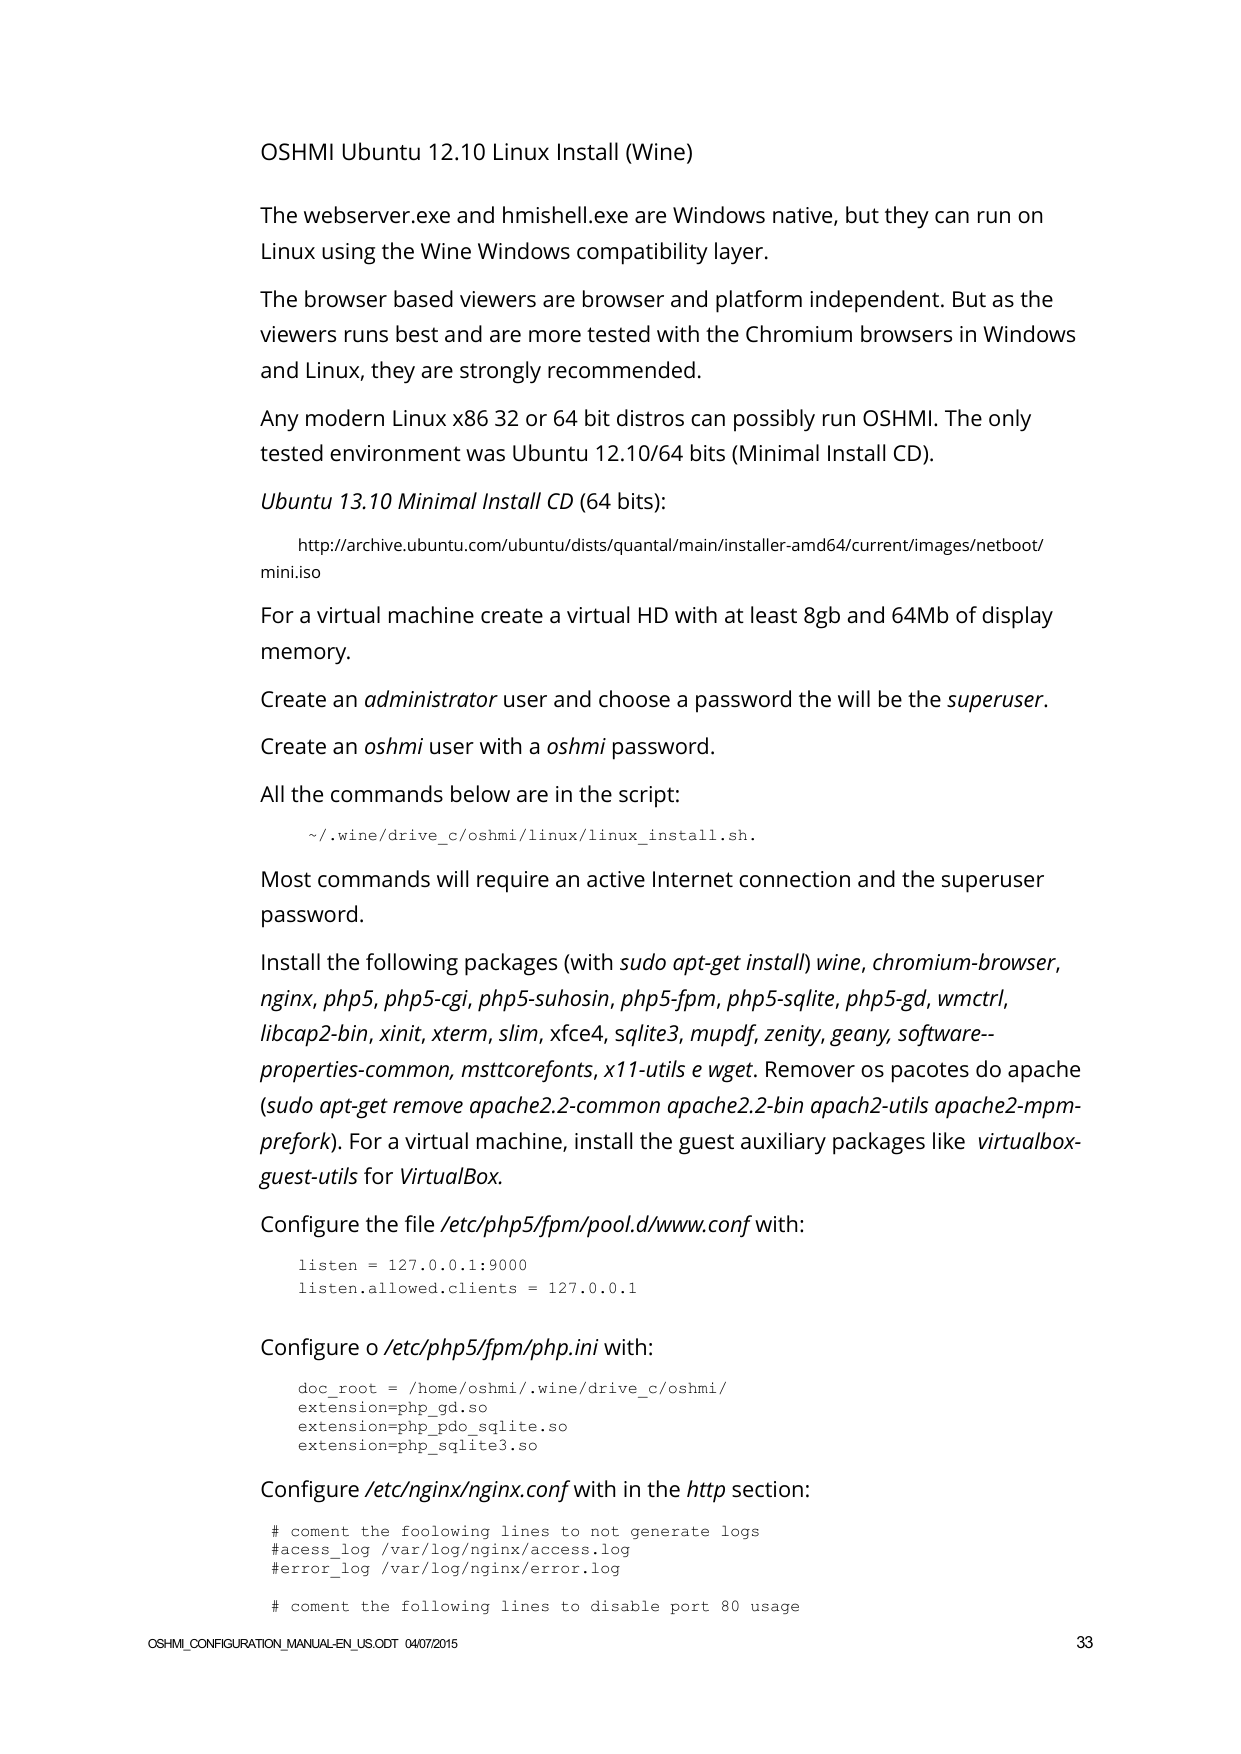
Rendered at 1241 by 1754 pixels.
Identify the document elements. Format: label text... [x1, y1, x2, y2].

text Configure o /etc/php5/fpm/php.ini with: [260, 1332, 1093, 1362]
text listen = 127.0.0.1:9000 [260, 1257, 1093, 1276]
text For a virtual machine create a virtual HD with at least 8gb and 64Mb of display memory. [260, 600, 1093, 666]
text The browser based viewers are browser and platform independent. But as the viewers runs best and are more tested with the Chromium browsers in Windows and Linux, they are strongly recommended. [260, 283, 1093, 385]
text Ubuntu 13.10 Minimal Install CD (64 bits): [260, 486, 1093, 516]
text Any modern Linux x86 32 or 64 bit distros can possibly run OSHMI. The only tested environment was Ubuntu 12.10/64 bits (Minimal Install CD). [260, 403, 1093, 468]
text #acess_log /var/log/nginx/access.log [260, 1541, 1093, 1560]
text All the commands below are in the script: [260, 779, 1093, 809]
text Configure /etc/nginx/nginx.conf with in the http section: [260, 1474, 1093, 1504]
subtitle OSHMI Ubuntu 12.10 Linux Install (Wine) [260, 136, 1093, 167]
text Configure the file /etc/php5/fpm/pool.d/www.conf with: [260, 1209, 1093, 1239]
text extension=php_pdo_sqlite.so [260, 1418, 1093, 1437]
text Create an oshmi user with a oshmi password. [260, 731, 1093, 761]
text # coment the foolowing lines to not generate logs [260, 1522, 1093, 1541]
text # coment the following lines to disable port 80 usage [260, 1597, 1093, 1616]
text ~/.wine/drive_c/oshmi/linux/linux_install.sh. [260, 827, 1093, 846]
text listen.allowed.clients = 127.0.0.1 [260, 1280, 1093, 1299]
text doc_root = /home/oshmi/.wine/drive_c/oshmi/ [260, 1380, 1093, 1399]
text #error_log /var/log/nginx/error.log [260, 1560, 1093, 1579]
text Install the following packages (with sudo apt-get install) wine, chromium-browser, nginx, php5, php5-cgi, php5-suhosin, php5-fpm, php5-sqlite, php5-gd, wmctrl, libcap2-bin, xinit, xterm, slim, xfce4, sqlite3, mupdf, zenity, geany, software-­properties-­common, msttcorefonts, x11-utils e wget. Remover os pacotes do apache (sudo apt-get remove apache2.2-common apache2.2-bin apach2-utils apache2-mpm-prefork). For a virtual machine, install the guest auxiliary packages like virtualbox-guest-utils for VirtualBox. [260, 947, 1093, 1191]
text http://archive.ubuntu.com/ubuntu/dists/quantal/main/installer-amd64/current/images/netboot/mini.iso [260, 534, 1093, 584]
text extension=php_sqlite3.so [260, 1437, 1093, 1456]
text Most commands will require an active Internet connection and the superuser password. [260, 863, 1093, 929]
text extension=php_gd.so [260, 1399, 1093, 1418]
text The webserver.exe and hmishell.exe are Windows native, but they can run on Linux using the Wine Windows compatibility layer. [260, 200, 1093, 266]
text Create an administrator user and choose a password the will be the superuser. [260, 684, 1093, 713]
